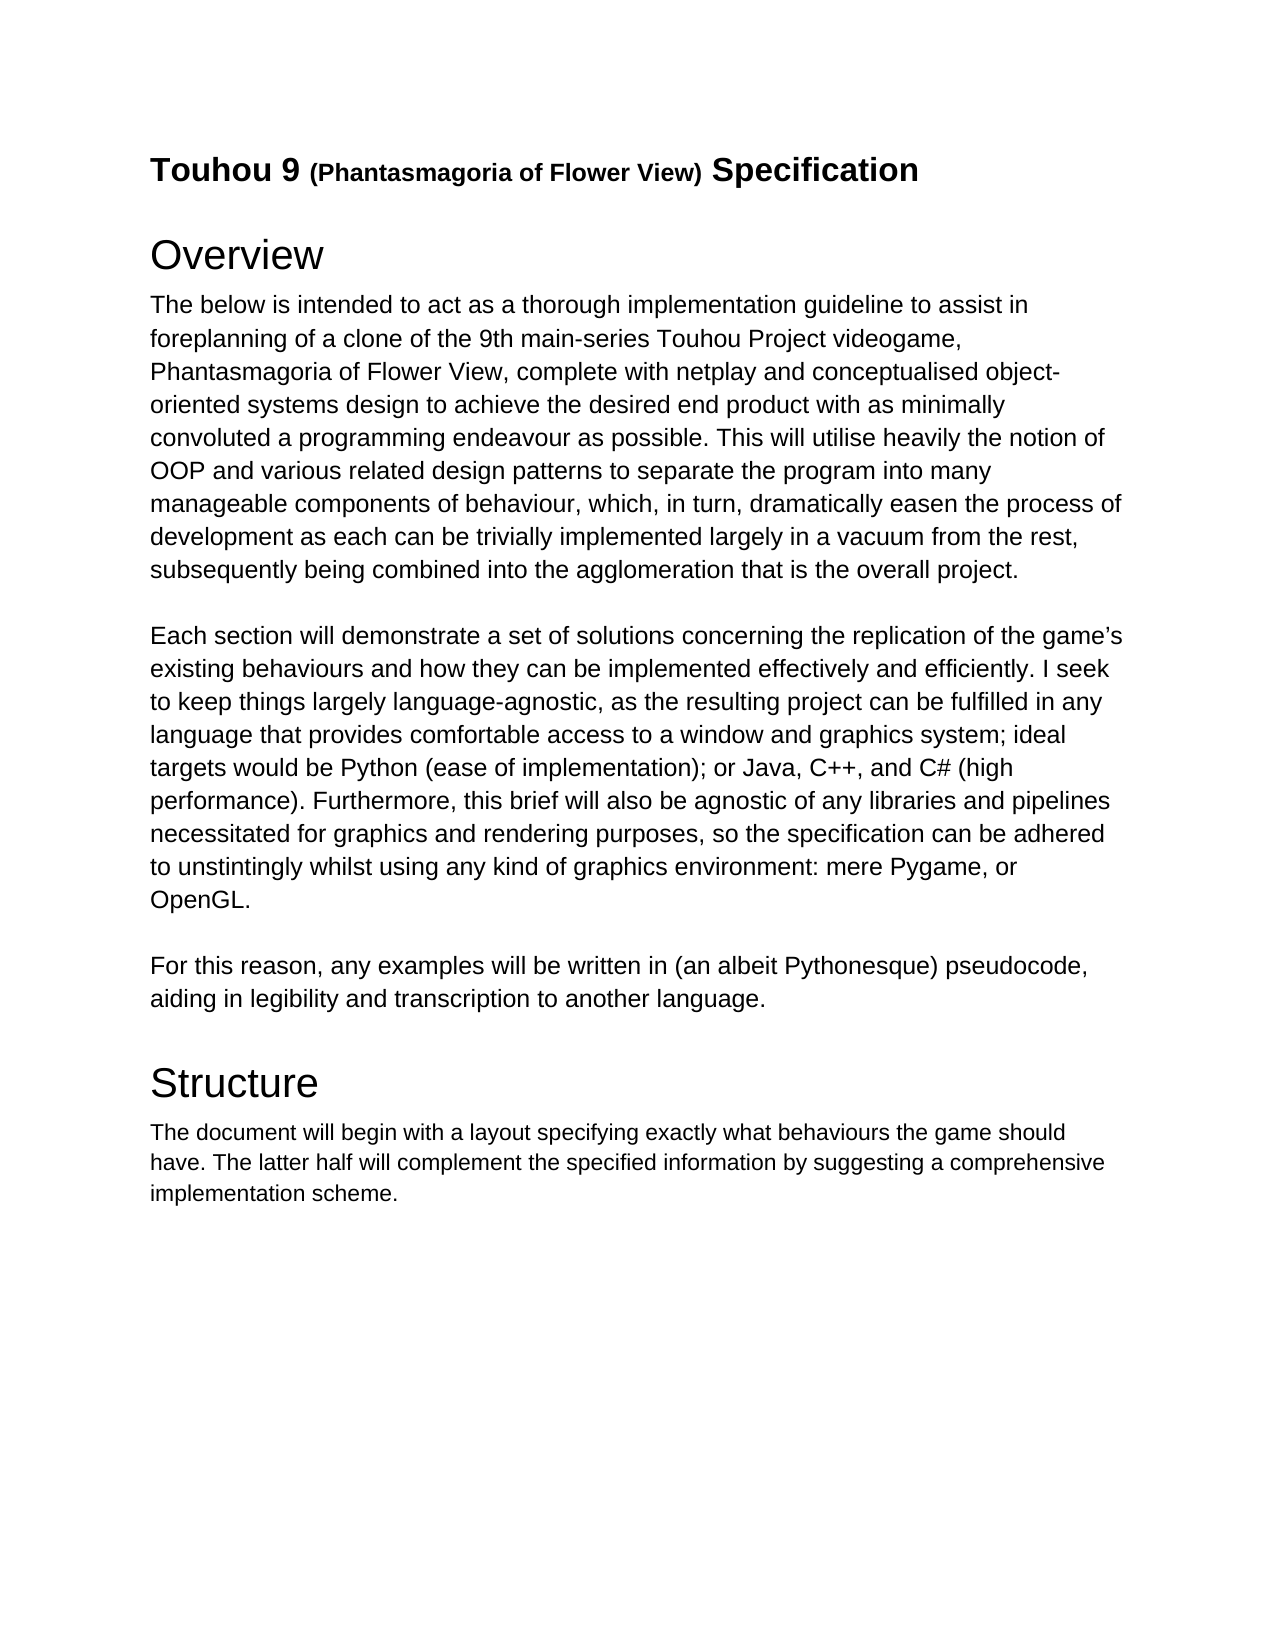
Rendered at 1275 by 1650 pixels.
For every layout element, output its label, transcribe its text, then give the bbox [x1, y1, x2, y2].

title Touhou 9 (Phantasmagoria of Flower View) Specification [150, 150, 1125, 188]
text For this reason, any examples will be written in (an albeit Pythonesque) pseudocode, aiding in legibility and transcription to another language. [150, 951, 1125, 1013]
subtitle Structure [150, 1059, 1125, 1107]
subtitle Overview [150, 230, 1125, 278]
text The below is intended to act as a thorough implementation guideline to assist in foreplanning of a clone of the 9th main-series Touhou Project videogame, Phantasmagoria of Flower View, complete with netplay and conceptualised object-oriented systems design to achieve the desired end product with as minimally convoluted a programming endeavour as possible. This will utilise heavily the notion of OOP and various related design patterns to separate the program into many manageable components of behaviour, which, in turn, dramatically easen the process of development as each can be trivially implemented largely in a vacuum from the rest, subsequently being combined into the agglomeration that is the overall project. [150, 291, 1125, 583]
text Each section will demonstrate a set of solutions concerning the replication of the game’s existing behaviours and how they can be implemented effectively and efficiently. I seek to keep things largely language-agnostic, as the resulting project can be fulfilled in any language that provides comfortable access to a window and graphics system; ideal targets would be Python (ease of implementation); or Java, C++, and C# (high performance). Furthermore, this brief will also be agnostic of any libraries and pipelines necessitated for graphics and rendering purposes, so the specification can be adhered to unstintingly whilst using any kind of graphics environment: mere Pygame, or OpenGL. [150, 621, 1125, 914]
text The document will begin with a layout specifying exactly what behaviours the game should have. The latter half will complement the specified information by suggesting a comprehensive implementation scheme. [150, 1119, 1125, 1206]
